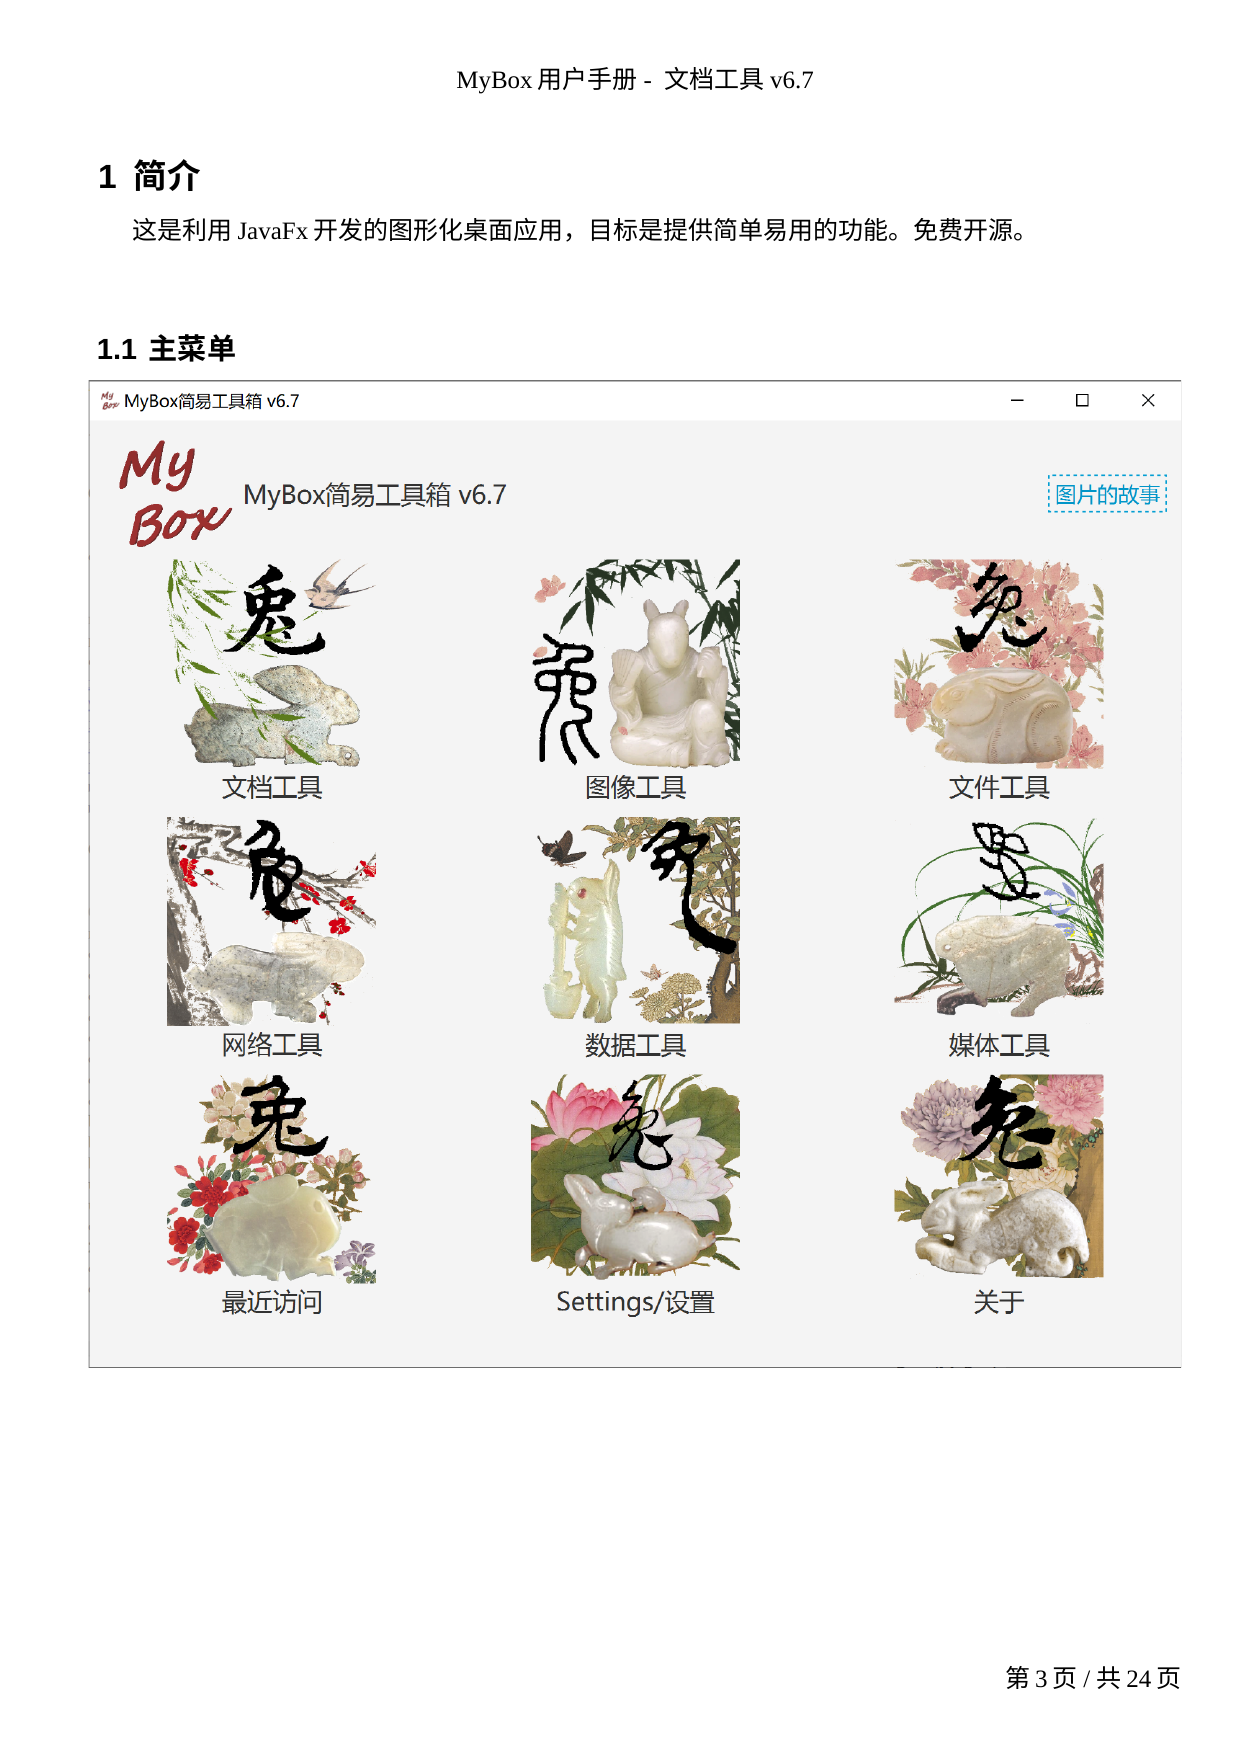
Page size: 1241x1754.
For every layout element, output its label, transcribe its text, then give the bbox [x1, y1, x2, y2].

subtitle 主菜单 [88, 326, 1181, 368]
picture [88, 380, 1182, 1368]
subtitle 简介 [88, 150, 1181, 198]
text 这是利用JavaFx开发的图形化桌面应用，目标是提供简单易用的功能。免费开源。 [88, 211, 1181, 247]
